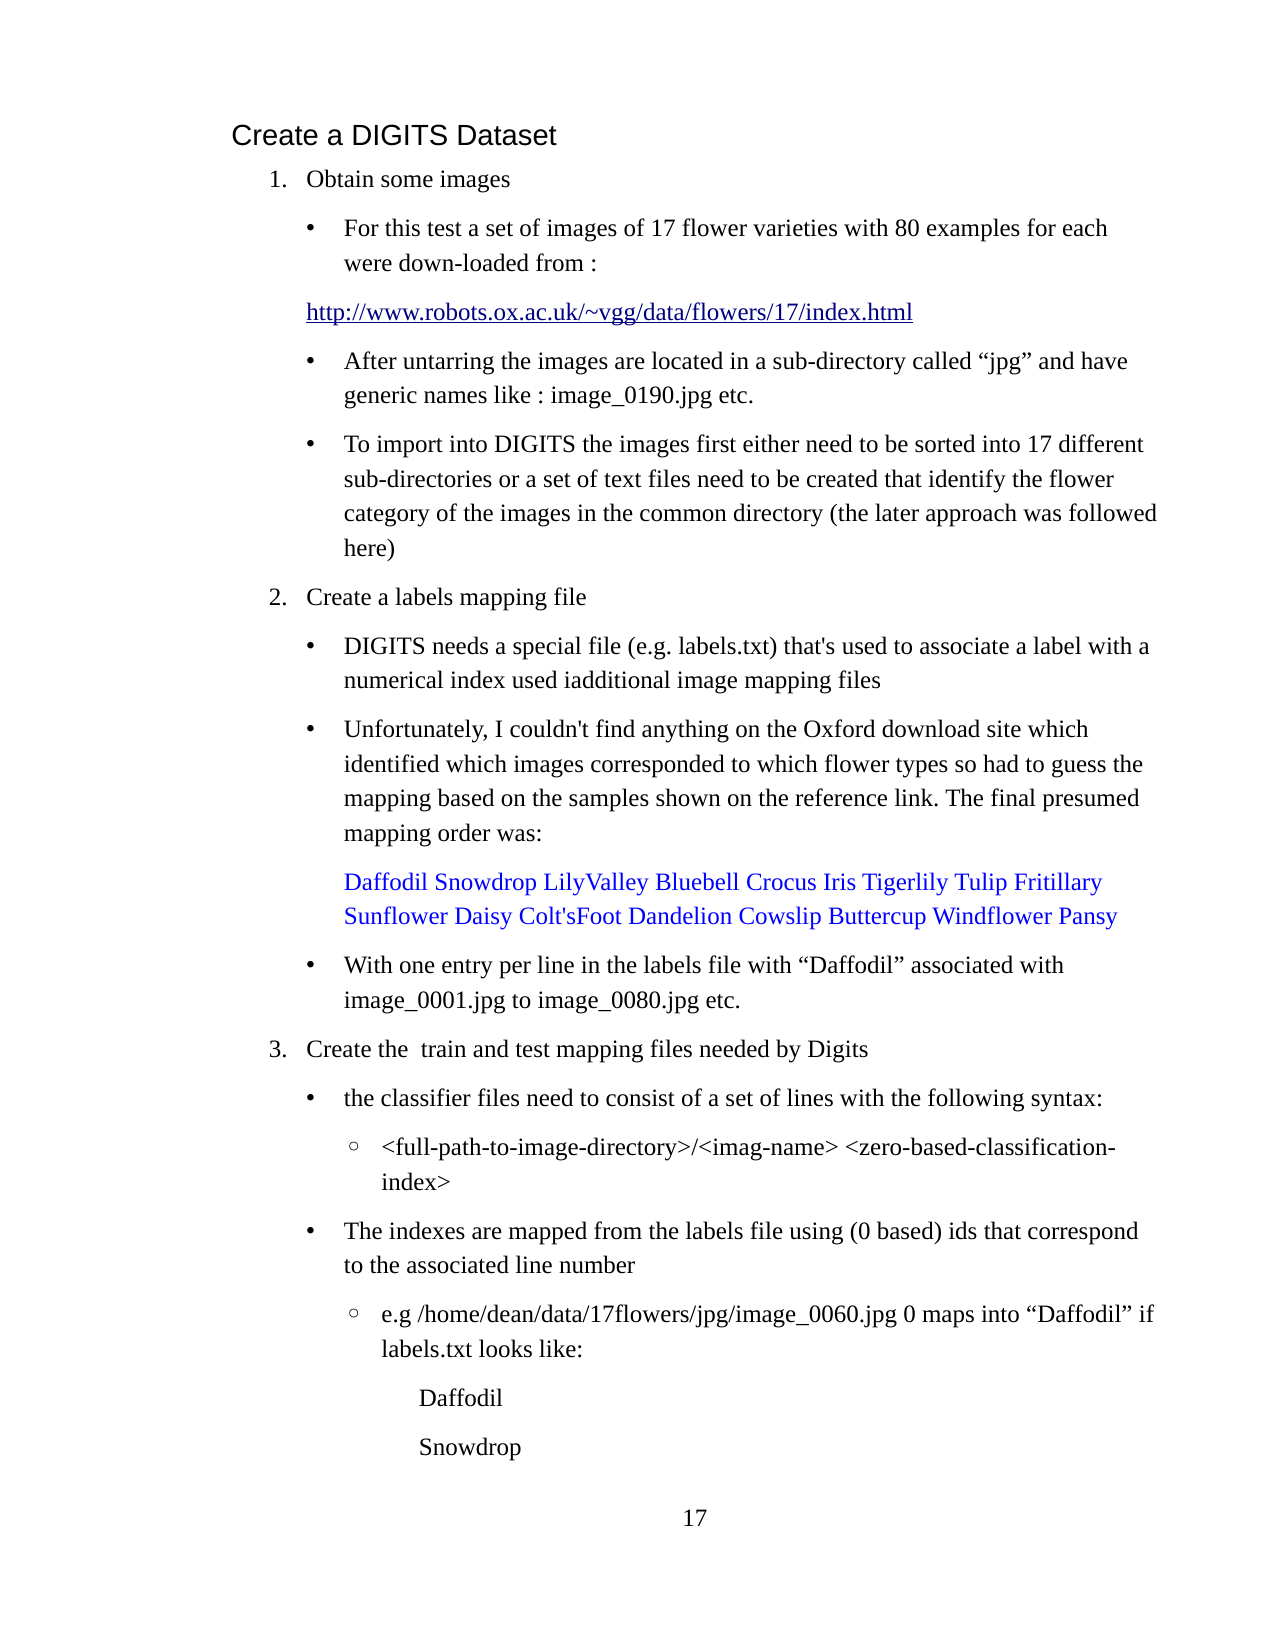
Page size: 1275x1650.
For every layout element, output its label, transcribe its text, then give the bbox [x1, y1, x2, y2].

list <full-path-to-image-directory>/<imag-name> <zero-based-classification-index> [344, 1132, 1158, 1195]
subtitle Create a DIGITS Dataset [231, 118, 1158, 152]
list The indexes are mapped from the labels file using (0 based) ids that correspond to the associated line number [306, 1216, 1158, 1279]
list Obtain some images [269, 164, 1158, 193]
list With one entry per line in the labels file with “Daffodil” associated with image_0001.jpg to image_0080.jpg etc. [306, 951, 1158, 1014]
list To import into DIGITS the images first either need to be sorted into 17 different sub-directories or a set of text files need to be created that identify the flower category of the images in the common directory (the later approach was followed here) [306, 429, 1158, 562]
list e.g /home/dean/data/17flowers/jpg/image_0060.jpg 0 maps into “Daffodil” if labels.txt looks like: [344, 1299, 1158, 1362]
list DIGITS needs a special file (e.g. labels.txt) that's used to associate a label with a numerical index used iadditional image mapping files [306, 631, 1158, 694]
list Daffodil [381, 1383, 1158, 1412]
list Create a labels mapping file [269, 582, 1158, 611]
list For this test a set of images of 17 flower varieties with 80 examples for each were down-loaded from : [306, 213, 1158, 276]
list Create the train and test mapping files needed by Digits [269, 1034, 1158, 1063]
list http://www.robots.ox.ac.uk/~vgg/data/flowers/17/index.html [269, 297, 1158, 326]
list Daffodil Snowdrop LilyValley Bluebell Crocus Iris Tigerlily Tulip Fritillary Sunflower Daisy Colt'sFoot Dandelion Cowslip Buttercup Windflower Pansy [306, 867, 1158, 930]
list the classifier files need to consist of a set of lines with the following syntax: [306, 1083, 1158, 1112]
list Unfortunately, I couldn't find anything on the Oxford download site which identified which images corresponded to which flower types so had to guess the mapping based on the samples shown on the reference link. The final presumed mapping order was: [306, 714, 1158, 847]
list Snowdrop [381, 1432, 1158, 1461]
list After untarring the images are located in a sub-directory called “jpg” and have generic names like : image_0190.jpg etc. [306, 346, 1158, 409]
